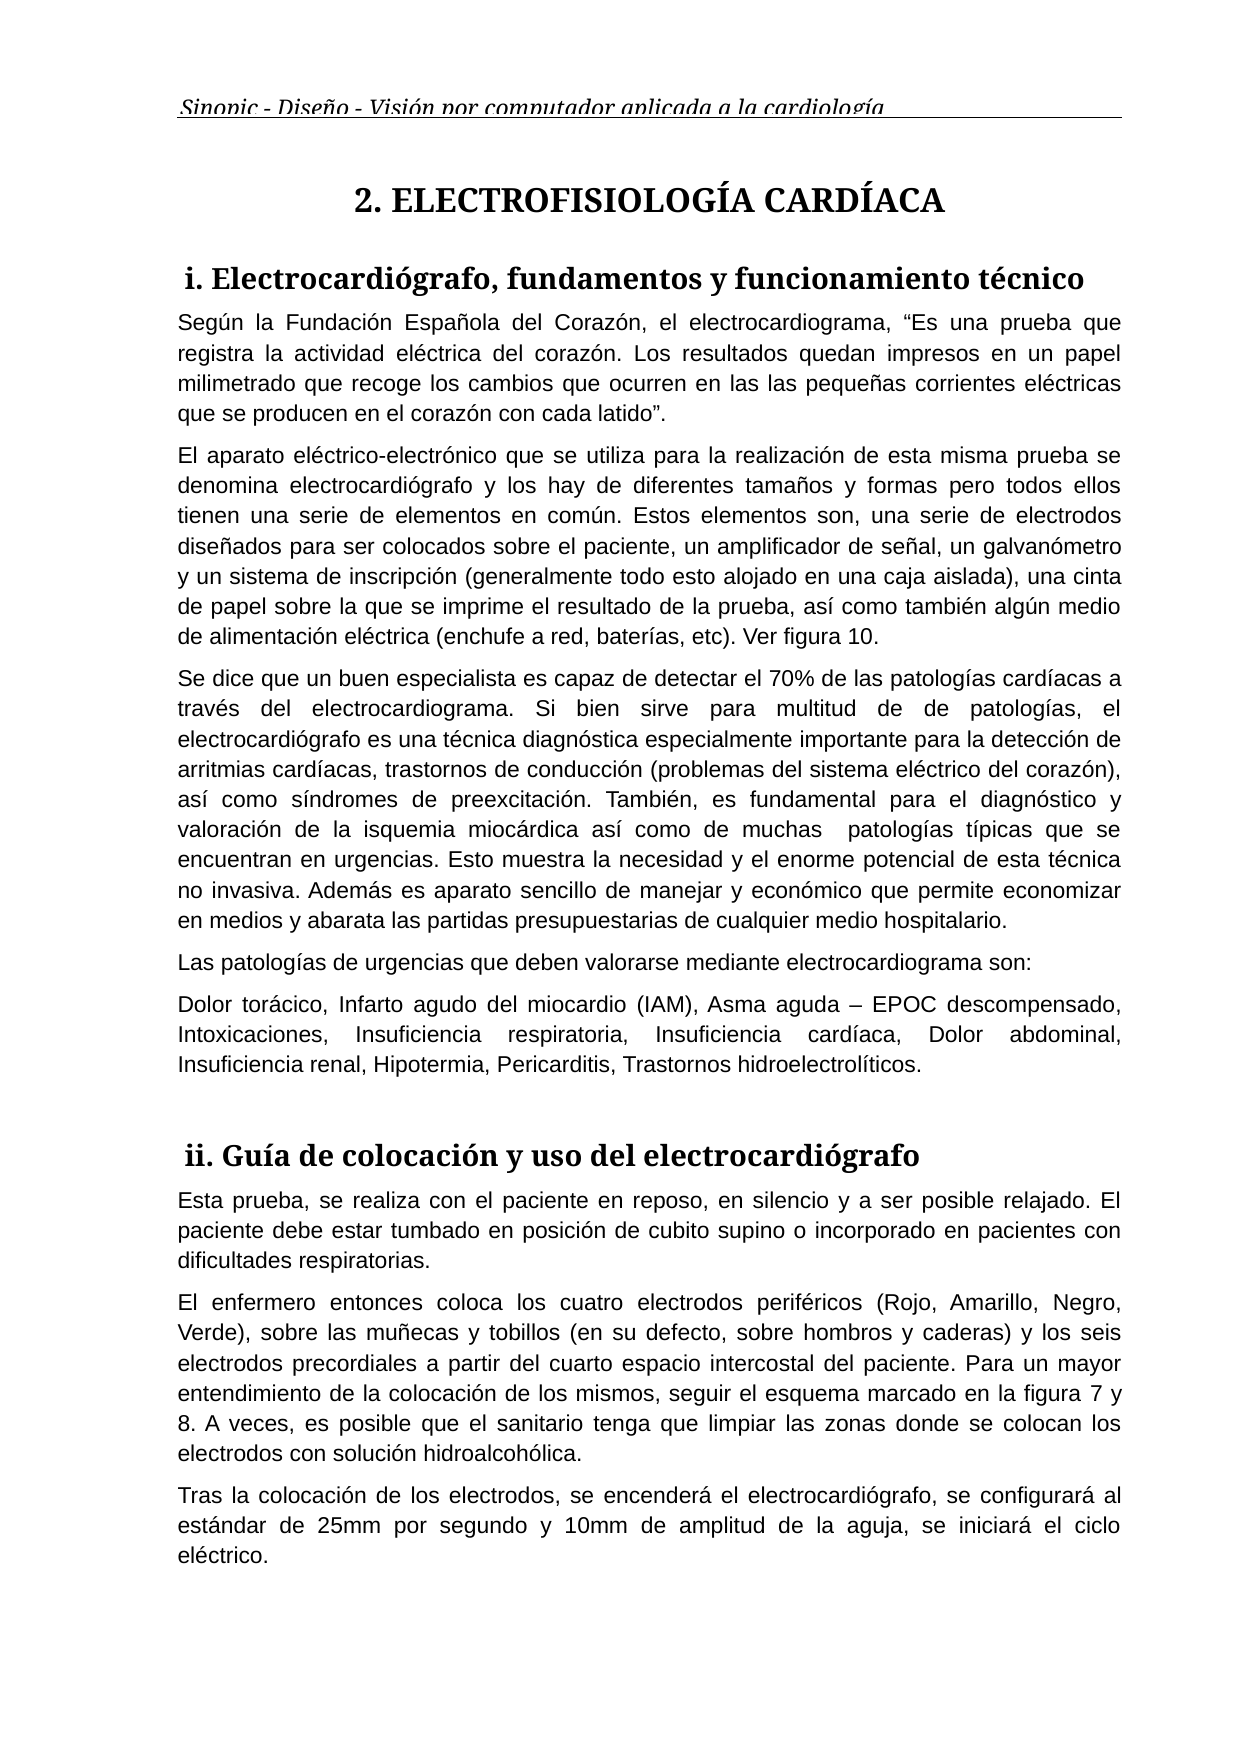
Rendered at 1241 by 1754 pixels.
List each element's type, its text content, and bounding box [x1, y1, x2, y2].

text Tras la colocación de los electrodos, se encenderá el electrocardiógrafo, se configurará al estándar de 25mm por segundo y 10mm de amplitud de la aguja, se iniciará el ciclo eléctrico. [177, 1482, 1122, 1569]
list Electrocardiógrafo, fundamentos y funcionamiento técnico [177, 258, 1122, 298]
list Las patologías de urgencias que deben valorarse mediante electrocardiograma son: [177, 949, 1122, 975]
text Esta prueba, se realiza con el paciente en reposo, en silencio y a ser posible relajado. El paciente debe estar tumbado en posición de cubito supino o incorporado en pacientes con dificultades respiratorias. [177, 1187, 1122, 1273]
text El enfermero entonces coloca los cuatro electrodos periféricos (Rojo, Amarillo, Negro, Verde), sobre las muñecas y tobillos (en su defecto, sobre hombros y caderas) y los seis electrodos precordiales a partir del cuarto espacio intercostal del paciente. Para un mayor entendimiento de la colocación de los mismos, seguir el esquema marcado en la figura 7 y 8. A veces, es posible que el sanitario tenga que limpiar las zonas donde se colocan los electrodos con solución hidroalcohólica. [177, 1289, 1122, 1466]
list Electrofisiología cardíaca [177, 177, 1122, 222]
list Según la Fundación Española del Corazón, el electrocardiograma, “Es una prueba que registra la actividad eléctrica del corazón. Los resultados quedan impresos en un papel milimetrado que recoge los cambios que ocurren en las las pequeñas corrientes eléctricas que se producen en el corazón con cada latido”. [177, 309, 1122, 426]
list El aparato eléctrico-electrónico que se utiliza para la realización de esta misma prueba se denomina electrocardiógrafo y los hay de diferentes tamaños y formas pero todos ellos tienen una serie de elementos en común. Estos elementos son, una serie de electrodos diseñados para ser colocados sobre el paciente, un amplificador de señal, un galvanómetro y un sistema de inscripción (generalmente todo esto alojado en una caja aislada), una cinta de papel sobre la que se imprime el resultado de la prueba, así como también algún medio de alimentación eléctrica (enchufe a red, baterías, etc). Ver figura 10. [177, 442, 1122, 649]
list Se dice que un buen especialista es capaz de detectar el 70% de las patologías cardíacas a través del electrocardiograma. Si bien sirve para multitud de de patologías, el electrocardiógrafo es una técnica diagnóstica especialmente importante para la detección de arritmias cardíacas, trastornos de conducción (problemas del sistema eléctrico del corazón), así como síndromes de preexcitación. También, es fundamental para el diagnóstico y valoración de la isquemia miocárdica así como de muchas patologías típicas que se encuentran en urgencias. Esto muestra la necesidad y el enorme potencial de esta técnica no invasiva. Además es aparato sencillo de manejar y económico que permite economizar en medios y abarata las partidas presupuestarias de cualquier medio hospitalario. [177, 665, 1122, 933]
list Guía de colocación y uso del electrocardiógrafo [177, 1135, 1122, 1175]
text Dolor torácico, Infarto agudo del miocardio (IAM), Asma aguda – EPOC descompensado, Intoxicaciones, Insuficiencia respiratoria, Insuficiencia cardíaca, Dolor abdominal, Insuficiencia renal, Hipotermia, Pericarditis, Trastornos hidroelectrolíticos. [177, 991, 1122, 1078]
